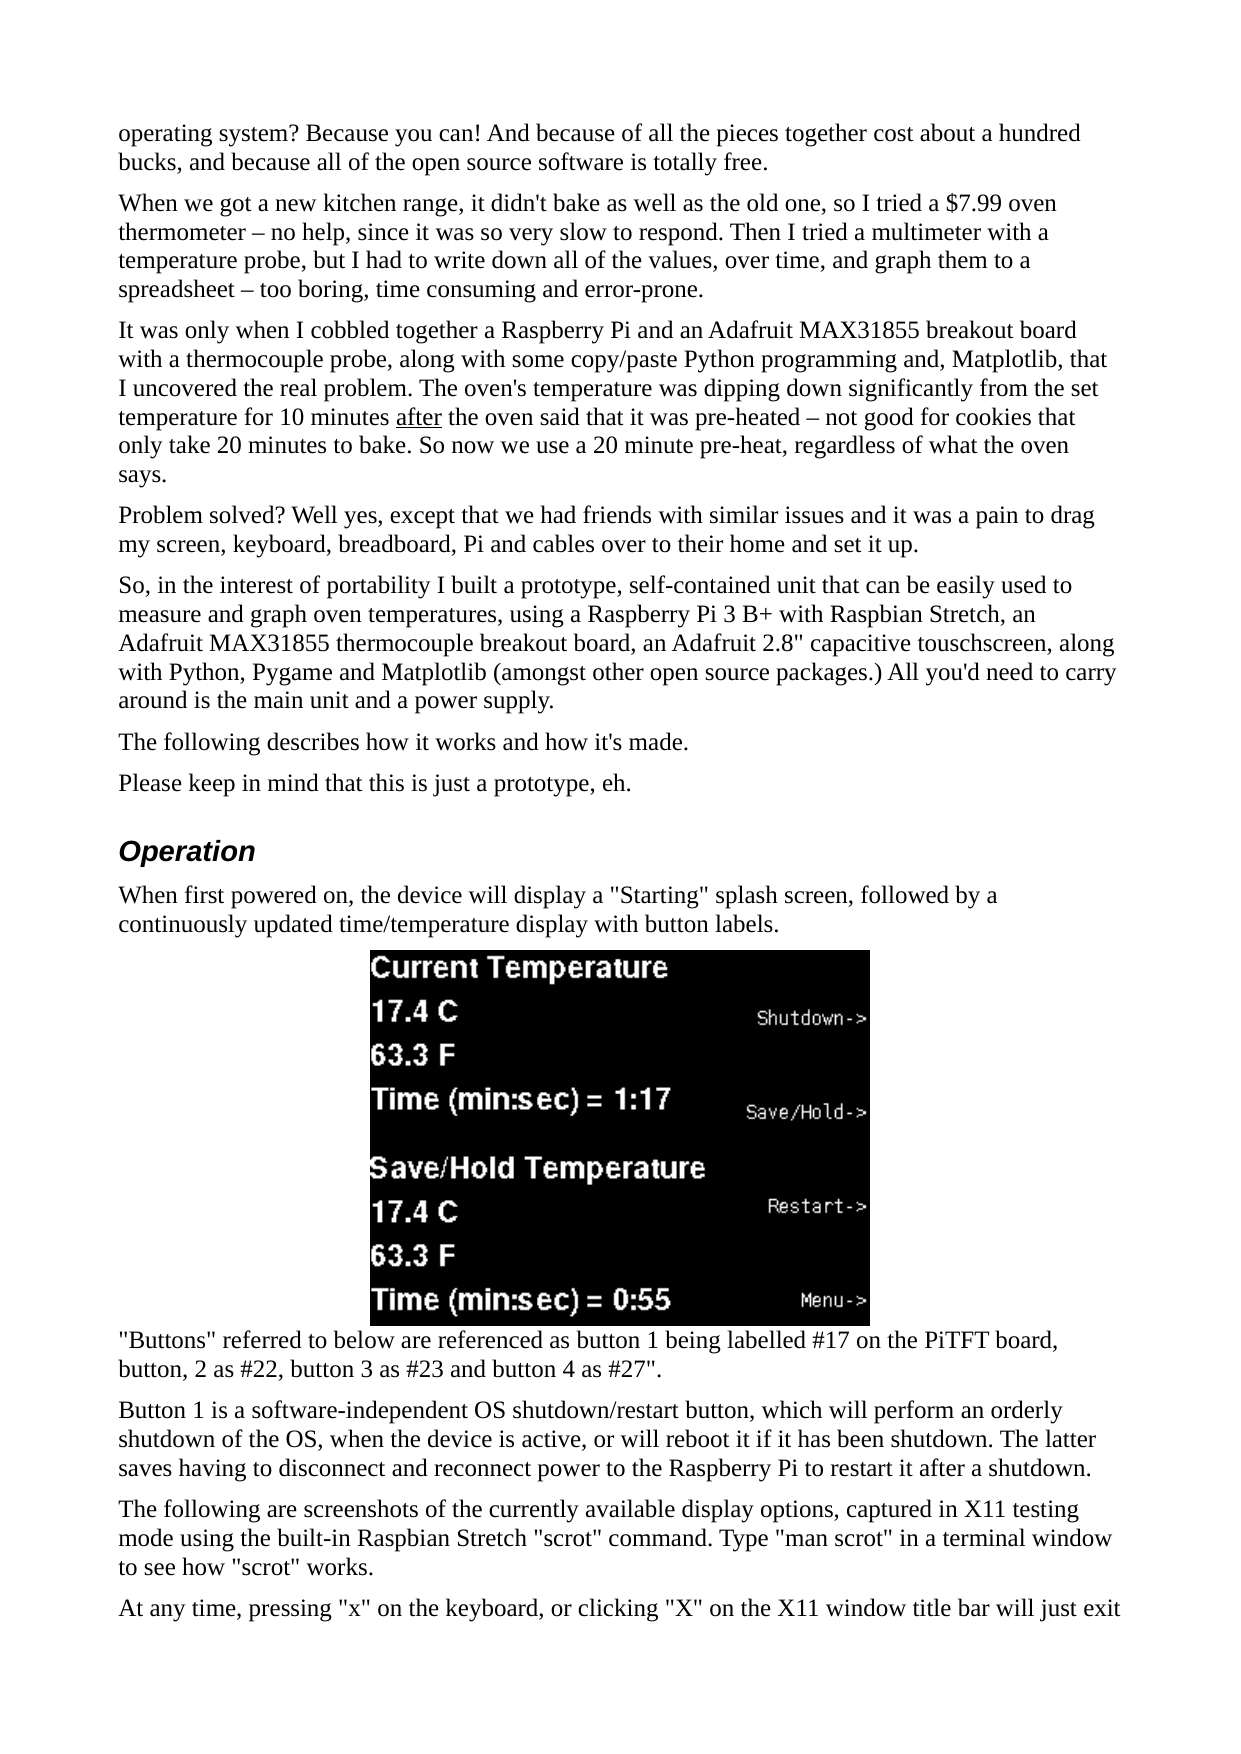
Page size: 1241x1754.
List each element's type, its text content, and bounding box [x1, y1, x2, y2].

text Problem solved? Well yes, except that we had friends with similar issues and it was a pain to drag my screen, keyboard, breadboard, Pi and cables over to their home and set it up. [118, 501, 1122, 558]
text When first powered on, the device will display a "Starting" splash screen, followed by a continuously updated time/temperature display with button labels. [118, 880, 1122, 938]
text When we got a new kitchen range, it didn't bake as well as the old one, so I tried a $7.99 oven thermometer – no help, since it was so very slow to respond. Then I tried a multimeter with a temperature probe, but I had to write down all of the values, over time, and graph them to a spreadsheet – too boring, time consuming and error-prone. [118, 188, 1122, 303]
text Button 1 is a software-independent OS shutdown/restart button, which will perform an orderly shutdown of the OS, when the device is active, or will reboot it if it has been shutdown. The latter saves having to disconnect and reconnect power to the Raspberry Pi to restart it after a shutdown. [118, 1395, 1122, 1482]
text At any time, pressing "x" on the keyboard, or clicking "X" on the X11 window title bar will just exit [118, 1593, 1122, 1622]
text The following describes how it works and how it's made. [118, 727, 1122, 756]
text Please keep in mind that this is just a prototype, eh. [118, 768, 1122, 797]
subtitle Operation [118, 834, 1122, 868]
text "Buttons" referred to below are referenced as button 1 being labelled #17 on the PiTFT board, button, 2 as #22, button 3 as #23 and button 4 as #27". [118, 950, 1122, 1383]
text The following are screenshots of the currently available display options, captured in X11 testing mode using the built-in Raspbian Stretch "scrot" command. Type "man scrot" in a terminal window to see how "scrot" works. [118, 1494, 1122, 1580]
text It was only when I cobbled together a Raspberry Pi and an Adafruit MAX31855 breakout board with a thermocouple probe, along with some copy/paste Python programming and, Matplotlib, that I uncovered the real problem. The oven's temperature was dipping down significantly from the set temperature for 10 minutes after the oven said that it was pre-heated – not good for cookies that only take 20 minutes to bake. So now we use a 20 minute pre-heat, regardless of what the oven says. [118, 316, 1122, 488]
picture [370, 950, 870, 1326]
text So, in the interest of portability I built a prototype, self-contained unit that can be easily used to measure and graph oven temperatures, using a Raspberry Pi 3 B+ with Raspbian Stretch, an Adafruit MAX31855 thermocouple breakout board, an Adafruit 2.8" capacitive touschscreen, along with Python, Pygame and Matplotlib (amongst other open source packages.) All you'd need to carry around is the main unit and a power supply. [118, 571, 1122, 714]
text operating system? Because you can! And because of all the pieces together cost about a hundred bucks, and because all of the open source software is totally free. [118, 118, 1122, 176]
